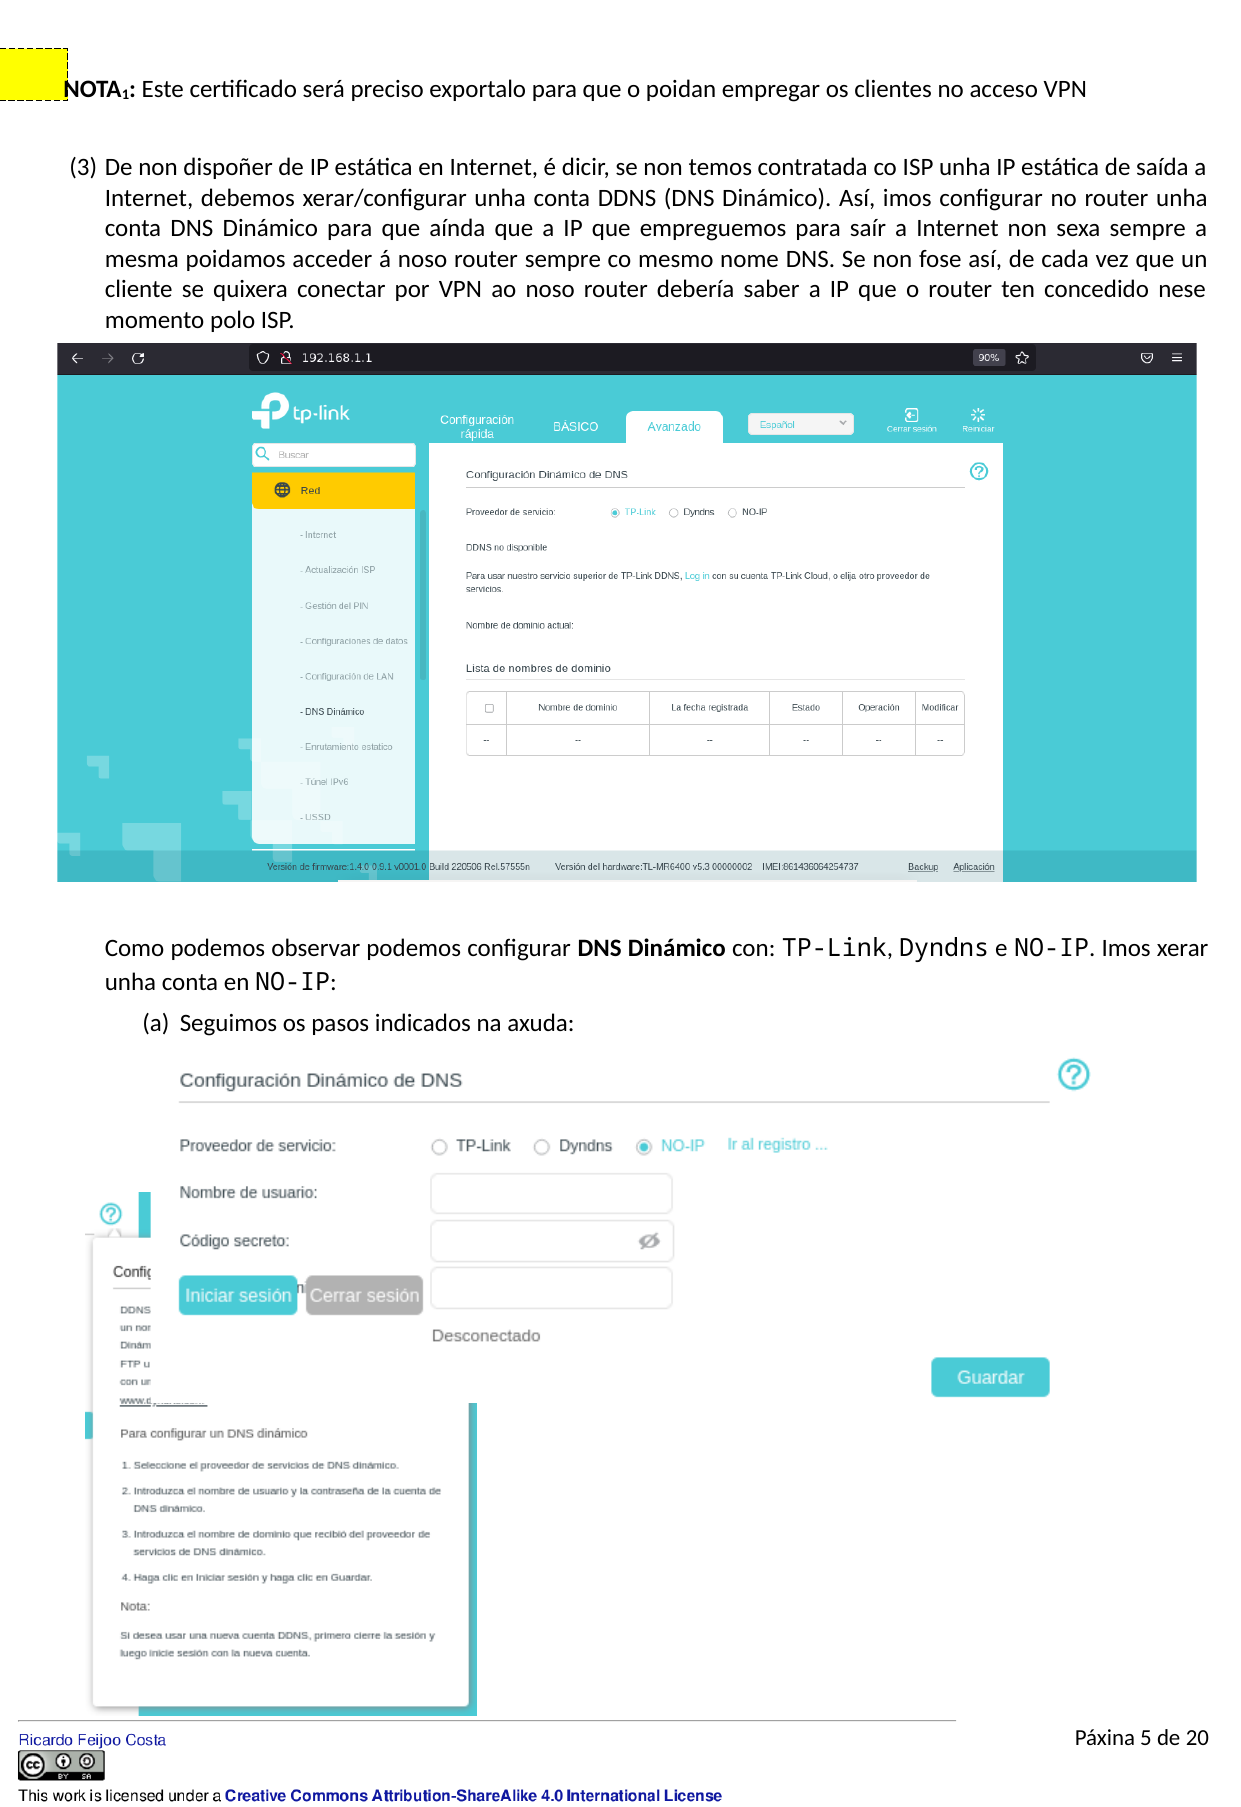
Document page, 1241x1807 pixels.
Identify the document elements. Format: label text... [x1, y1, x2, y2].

text Como podemos observar podemos configurar DNS Dinámico con: TP-Link, Dyndns e NO-IP. Imos xerar unha conta en NO-IP: [104, 930, 1209, 998]
list Seguimos os pasos indicados na axuda: [142, 1007, 1209, 1037]
picture [57, 343, 1197, 882]
list De non dispoñer de IP estática en Internet, é dicir, se non temos contratada co ISP unha IP estática de saída a Internet, debemos xerar/configurar unha conta DDNS (DNS Dinámico). Así, imos configurar no router unha conta DNS Dinámico para que aínda que a IP que empreguemos para saír a Internet non sexa sempre a mesma poidamos acceder á noso router sempre co mesmo nome DNS. Se non fose así, de cada vez que un cliente se quixera conectar por VPN ao noso router debería saber a IP que o router ten concedido nese momento polo ISP. [69, 151, 1209, 334]
picture [8, 1046, 1104, 1806]
list NOTA1: Este certificado será preciso exportalo para que o poidan empregar os clientes no acceso VPN [28, 73, 1209, 103]
